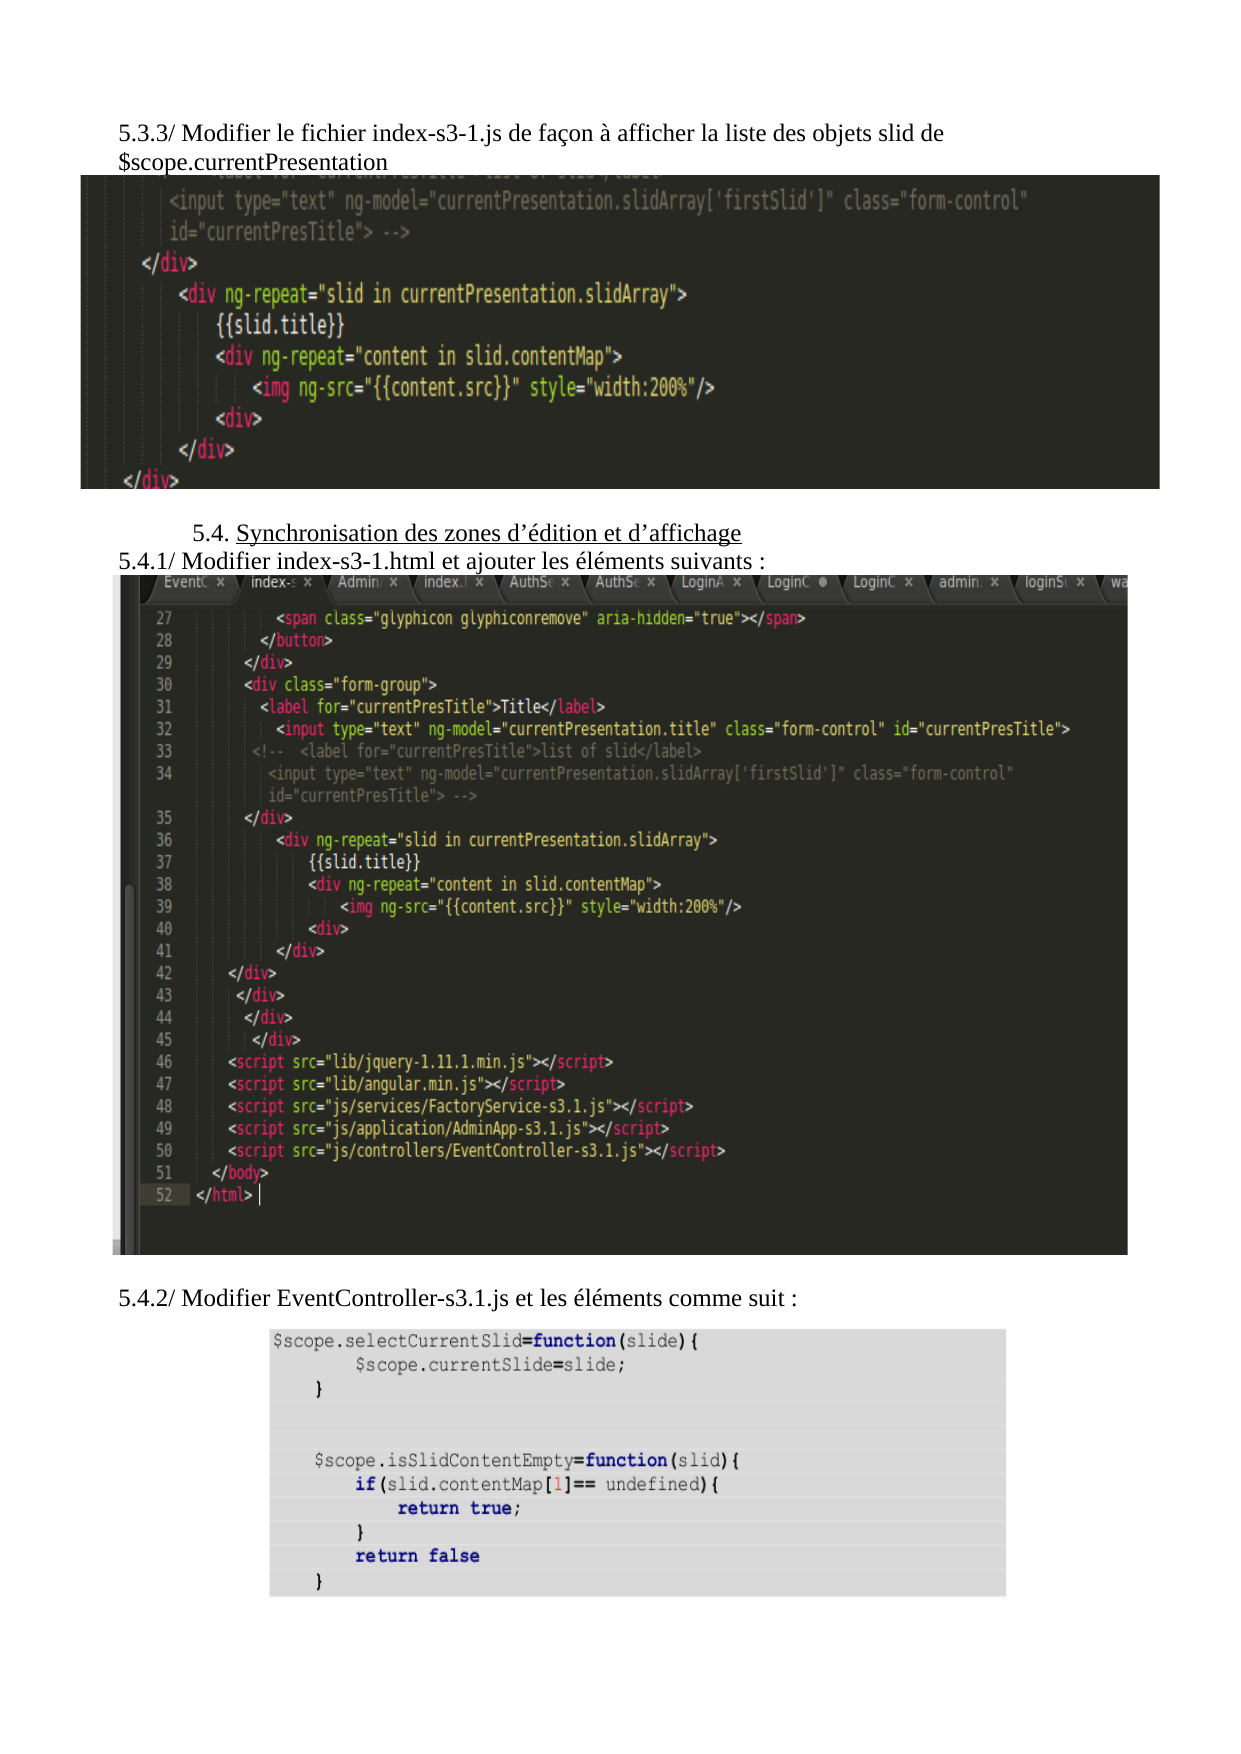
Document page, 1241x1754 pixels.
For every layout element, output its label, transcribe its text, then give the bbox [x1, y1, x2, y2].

picture [112, 575, 1128, 1255]
picture [80, 175, 1160, 489]
text 5.4. Synchronisation des zones d’édition et d’affichage [118, 518, 1122, 546]
text 5.4.2/ Modifier EventController-s3.1.js et les éléments comme suit : [118, 1283, 1122, 1312]
text 5.3.3/ Modifier le fichier index-s3-1.js de façon à afficher la liste des objets slid de $scope.currentPresentation [118, 118, 1122, 175]
text 5.4.1/ Modifier index-s3-1.html et ajouter les éléments suivants : [118, 546, 1122, 575]
picture [233, 1312, 1007, 1599]
